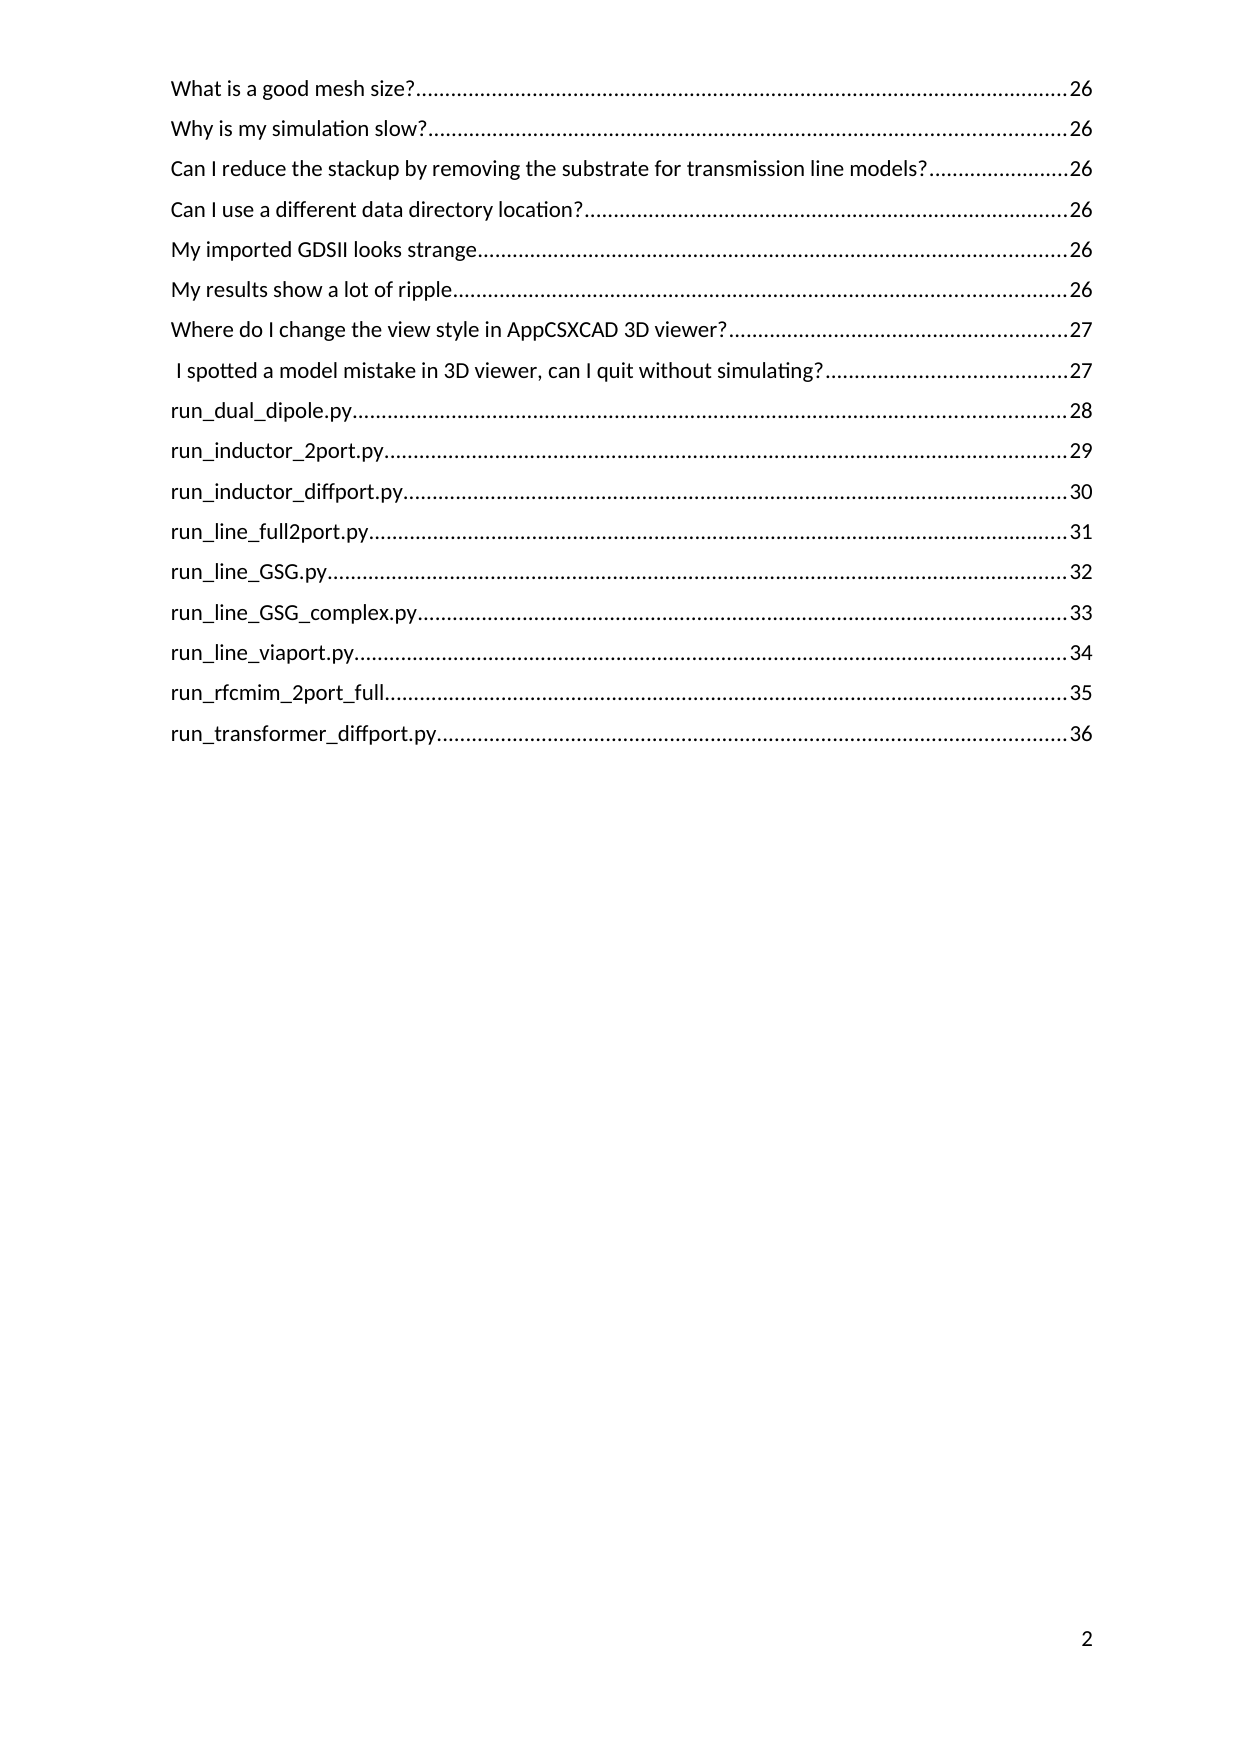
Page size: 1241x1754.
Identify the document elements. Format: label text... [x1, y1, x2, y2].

text run_line_full2port.py 31 [171, 517, 1093, 545]
text What is a good mesh size? 26 [171, 74, 1093, 102]
text Why is my simulation slow? 26 [171, 114, 1093, 142]
text run_inductor_2port.py 29 [171, 437, 1093, 464]
text run_line_viaport.py 34 [171, 638, 1093, 666]
text Can I reduce the stackup by removing the substrate for transmission line models? 26 [171, 154, 1093, 182]
text Can I use a different data directory location? 26 [171, 195, 1093, 223]
text Where do I change the view style in AppCSXCAD 3D viewer? 27 [171, 316, 1093, 344]
text I spotted a model mistake in 3D viewer, can I quit without simulating? 27 [171, 356, 1093, 384]
text run_transformer_diffport.py 36 [171, 719, 1093, 747]
text run_rfcmim_2port_full 35 [171, 678, 1093, 706]
text My imported GDSII looks strange 26 [171, 235, 1093, 263]
text run_dual_dipole.py 28 [171, 396, 1093, 424]
text run_line_GSG.py 32 [171, 557, 1093, 586]
text My results show a lot of ripple 26 [171, 275, 1093, 303]
text run_inductor_diffport.py 30 [171, 477, 1093, 505]
text run_line_GSG_complex.py 33 [171, 598, 1093, 626]
